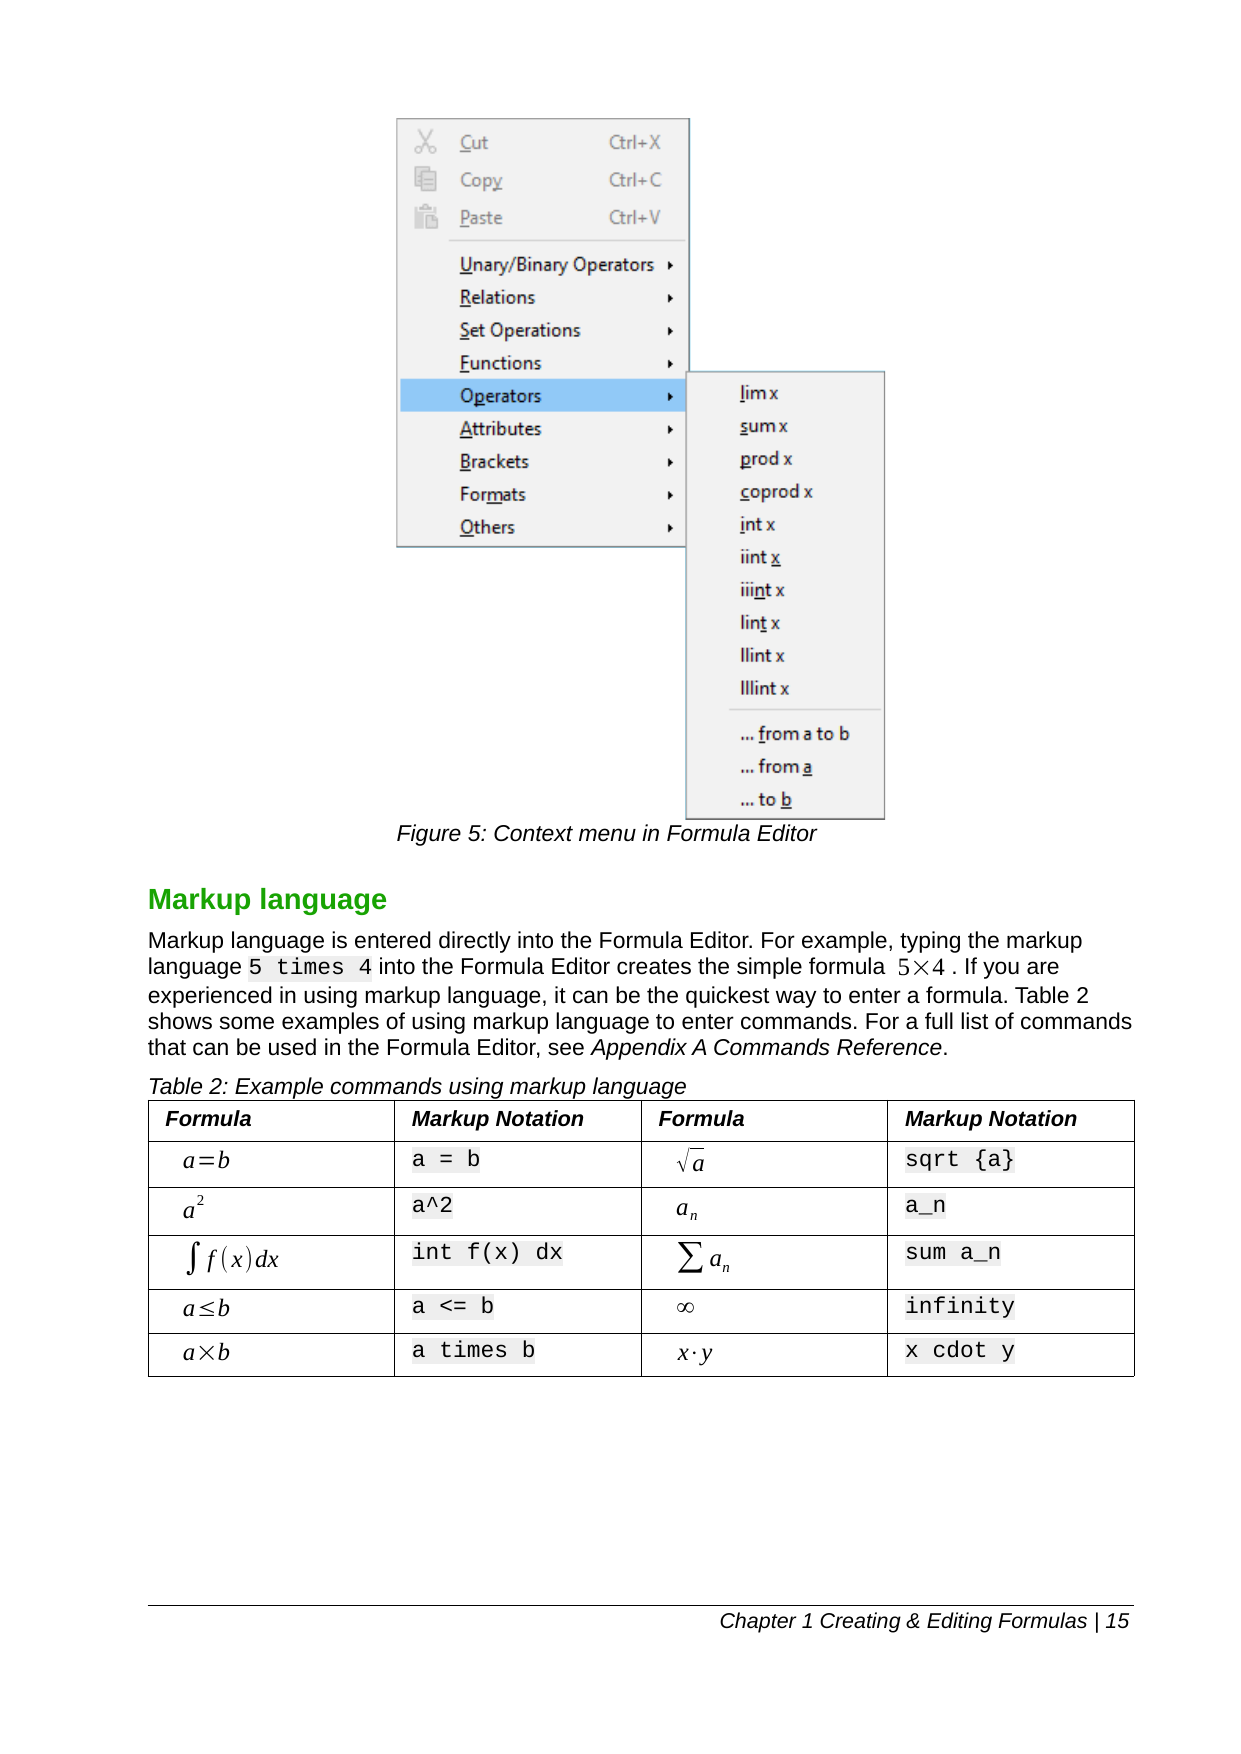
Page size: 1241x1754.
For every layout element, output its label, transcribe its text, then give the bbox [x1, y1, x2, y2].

text Table 2: Example commands using markup language [148, 1073, 1134, 1099]
table_header Markup Notation [888, 1101, 1134, 1141]
table_cell a^2 [395, 1188, 641, 1235]
table_cell a_n [888, 1188, 1134, 1235]
table_cell [149, 1142, 394, 1187]
table_cell [642, 1334, 887, 1376]
table_cell [149, 1188, 394, 1235]
table_header Markup Notation [395, 1101, 641, 1141]
table_header Formula [642, 1101, 887, 1141]
text Figure 5: Context menu in Formula Editor [396, 820, 885, 846]
table_cell [642, 1236, 887, 1288]
table_cell sum a_n [888, 1236, 1134, 1288]
table_cell sqrt {a} [888, 1142, 1134, 1187]
text Markup language is entered directly into the Formula Editor. For example, typing the markup language 5 times 4 into the Formula Editor creates the simple formula . If you are experienced in using markup language, it can be the quickest way to enter a formula. Table 2 shows some examples of using markup language to enter commands. For a full list of commands that can be used in the Formula Editor, see Appendix A Commands Reference. [148, 927, 1134, 1061]
table_cell [149, 1334, 394, 1376]
table_cell infinity [888, 1290, 1134, 1332]
picture [396, 118, 886, 820]
table_cell x cdot y [888, 1334, 1134, 1376]
table_cell [642, 1142, 887, 1187]
table_cell [642, 1188, 887, 1235]
table_cell a <= b [395, 1290, 641, 1332]
table_cell int f(x) dx [395, 1236, 641, 1288]
table_header Formula [149, 1101, 394, 1141]
table_cell a = b [395, 1142, 641, 1187]
table_cell [642, 1290, 887, 1332]
table_cell [149, 1290, 394, 1332]
subtitle Markup language [148, 882, 1134, 915]
table_cell a times b [395, 1334, 641, 1376]
table_cell [149, 1236, 394, 1288]
